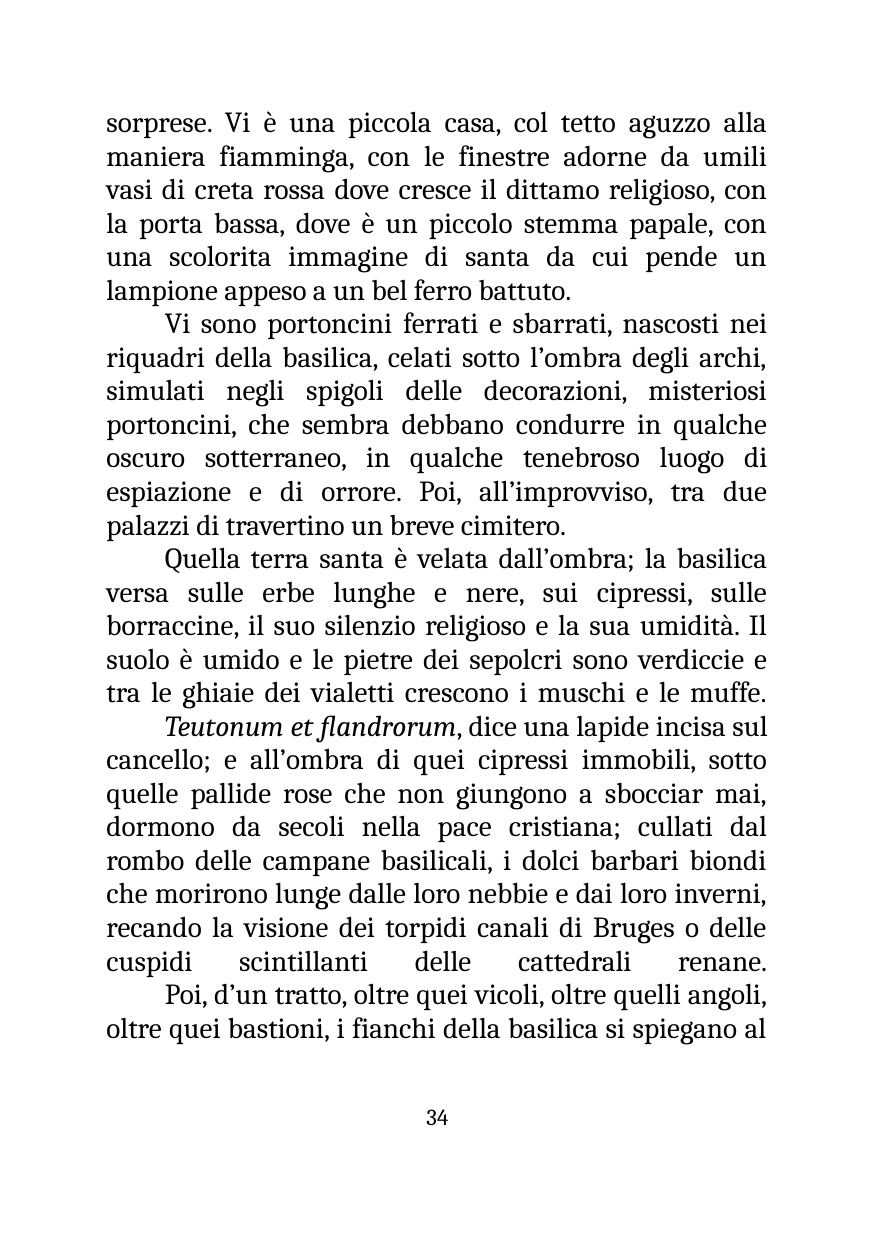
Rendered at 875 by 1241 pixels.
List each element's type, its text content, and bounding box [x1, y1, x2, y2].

text Vi sono portoncini ferrati e sbarrati, nascosti nei riquadri della basilica, celati sotto l’ombra degli archi, simulati negli spigoli delle decorazioni, misteriosi portoncini, che sembra debbano condurre in qualche oscuro sotterraneo, in qualche tenebroso luogo di espiazione e di orrore. Poi, all’improvviso, tra due palazzi di travertino un breve cimitero. [106, 307, 768, 542]
text Poi, d’un tratto, oltre quei vicoli, oltre quelli angoli, oltre quei bastioni, i fianchi della basilica si spiegano al [106, 978, 768, 1045]
text Teutonum et flandrorum, dice una lapide incisa sul cancello; e all’ombra di quei cipressi immobili, sotto quelle pallide rose che non giungono a sbocciar mai, dormono da secoli nella pace cristiana; cullati dal rombo delle campane basilicali, i dolci barbari biondi che morirono lunge dalle loro nebbie e dai loro inverni, recando la visione dei torpidi canali di Bruges o delle cuspidi scintillanti delle cattedrali renane. [106, 710, 768, 978]
text sorprese. Vi è una piccola casa, col tetto aguzzo alla maniera fiamminga, con le finestre adorne da umili vasi di creta rossa dove cresce il dittamo religioso, con la porta bassa, dove è un piccolo stemma papale, con una scolorita immagine di santa da cui pende un lampione appeso a un bel ferro battuto. [106, 106, 768, 307]
text Quella terra santa è velata dall’ombra; la basilica versa sulle erbe lunghe e nere, sui cipressi, sulle borraccine, il suo silenzio religioso e la sua umidità. Il suolo è umido e le pietre dei sepolcri sono verdiccie e tra le ghiaie dei vialetti crescono i muschi e le muffe. [106, 542, 768, 710]
